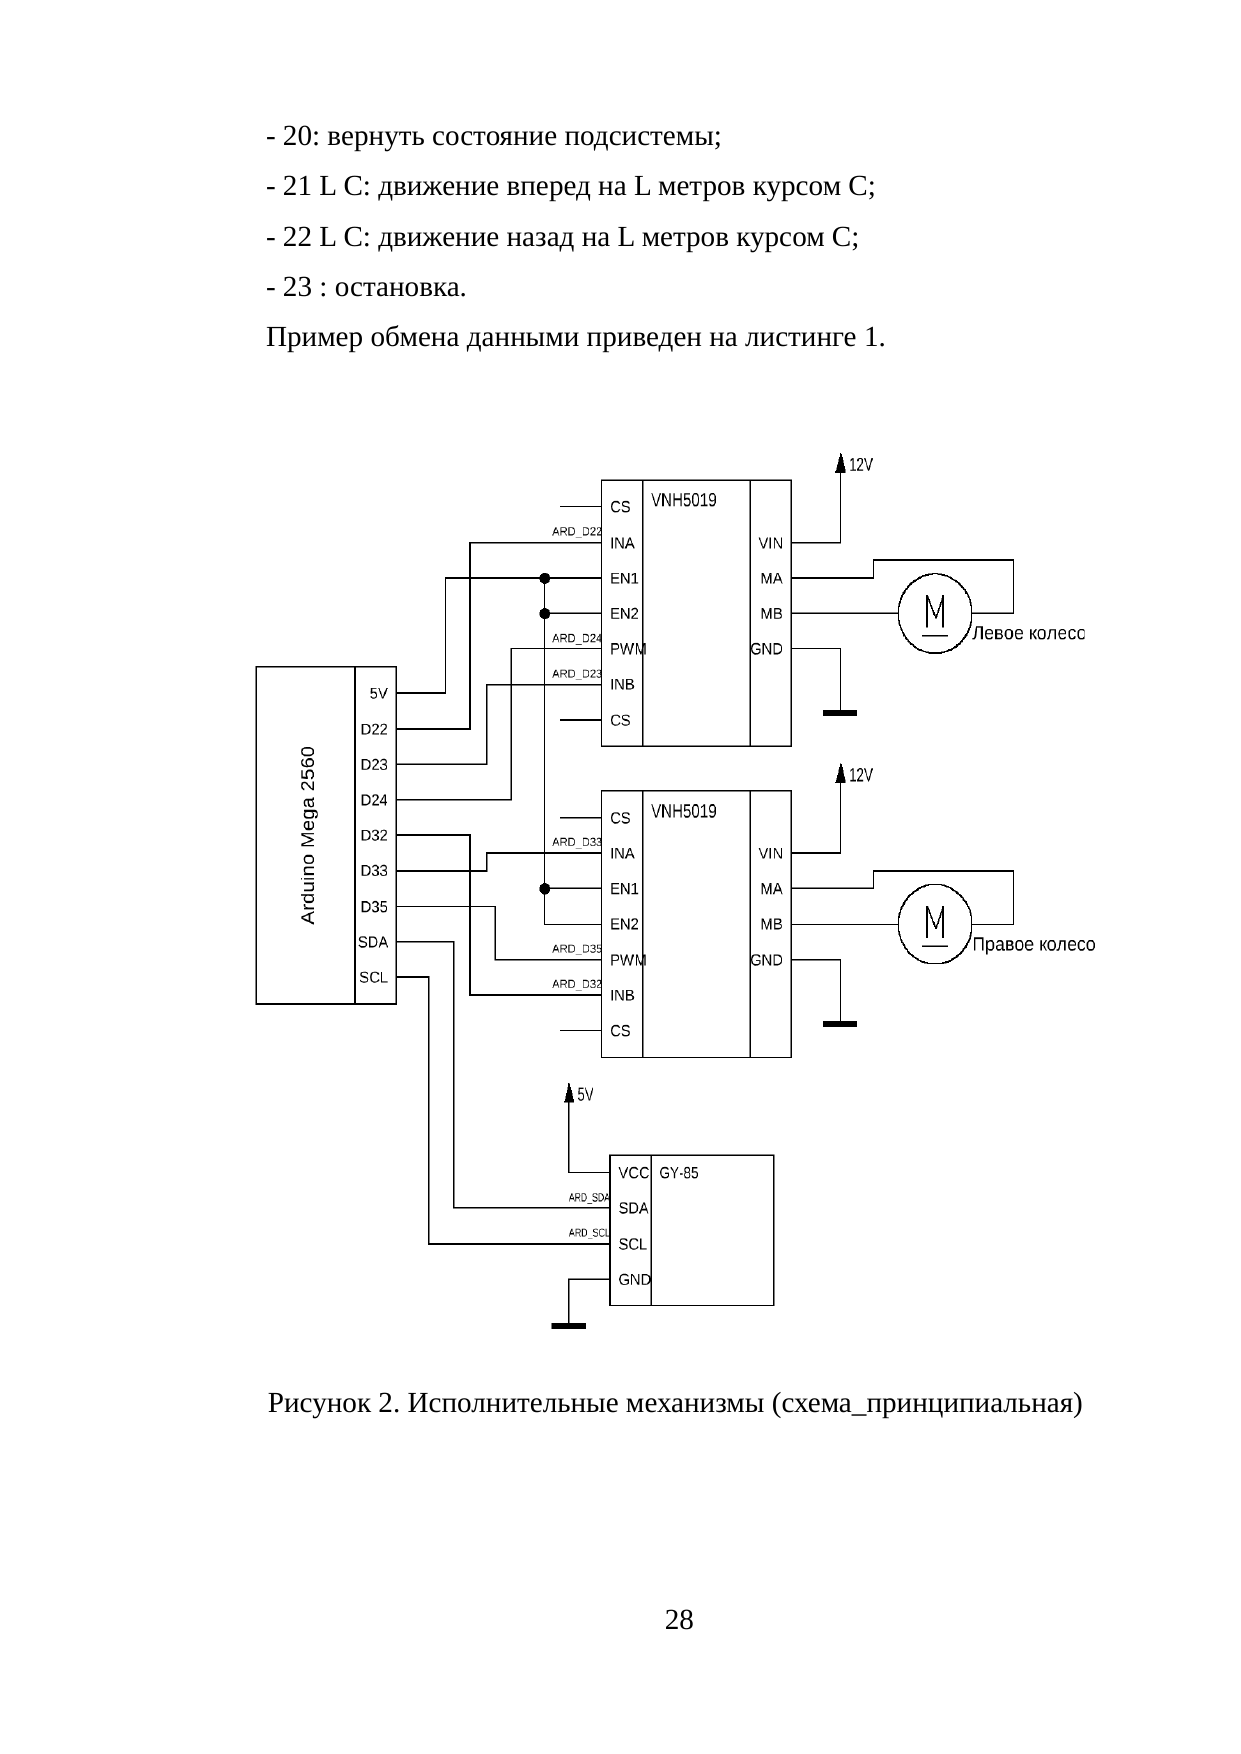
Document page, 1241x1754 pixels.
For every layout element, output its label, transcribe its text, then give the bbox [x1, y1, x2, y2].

text Пример обмена данными приведен на листинге 1. [177, 319, 1181, 353]
text - 23 : остановка. [177, 269, 1181, 303]
text - 20: вернуть состояние подсистемы; [177, 118, 1181, 152]
text - 22 L C: движение назад на L метров курсом C; [177, 219, 1181, 252]
text - 21 L C: движение вперед на L метров курсом C; [177, 168, 1181, 202]
picture [223, 417, 1128, 1363]
text Рисунок 2. Исполнительные механизмы (схема_принципиальная) [177, 417, 1181, 1419]
